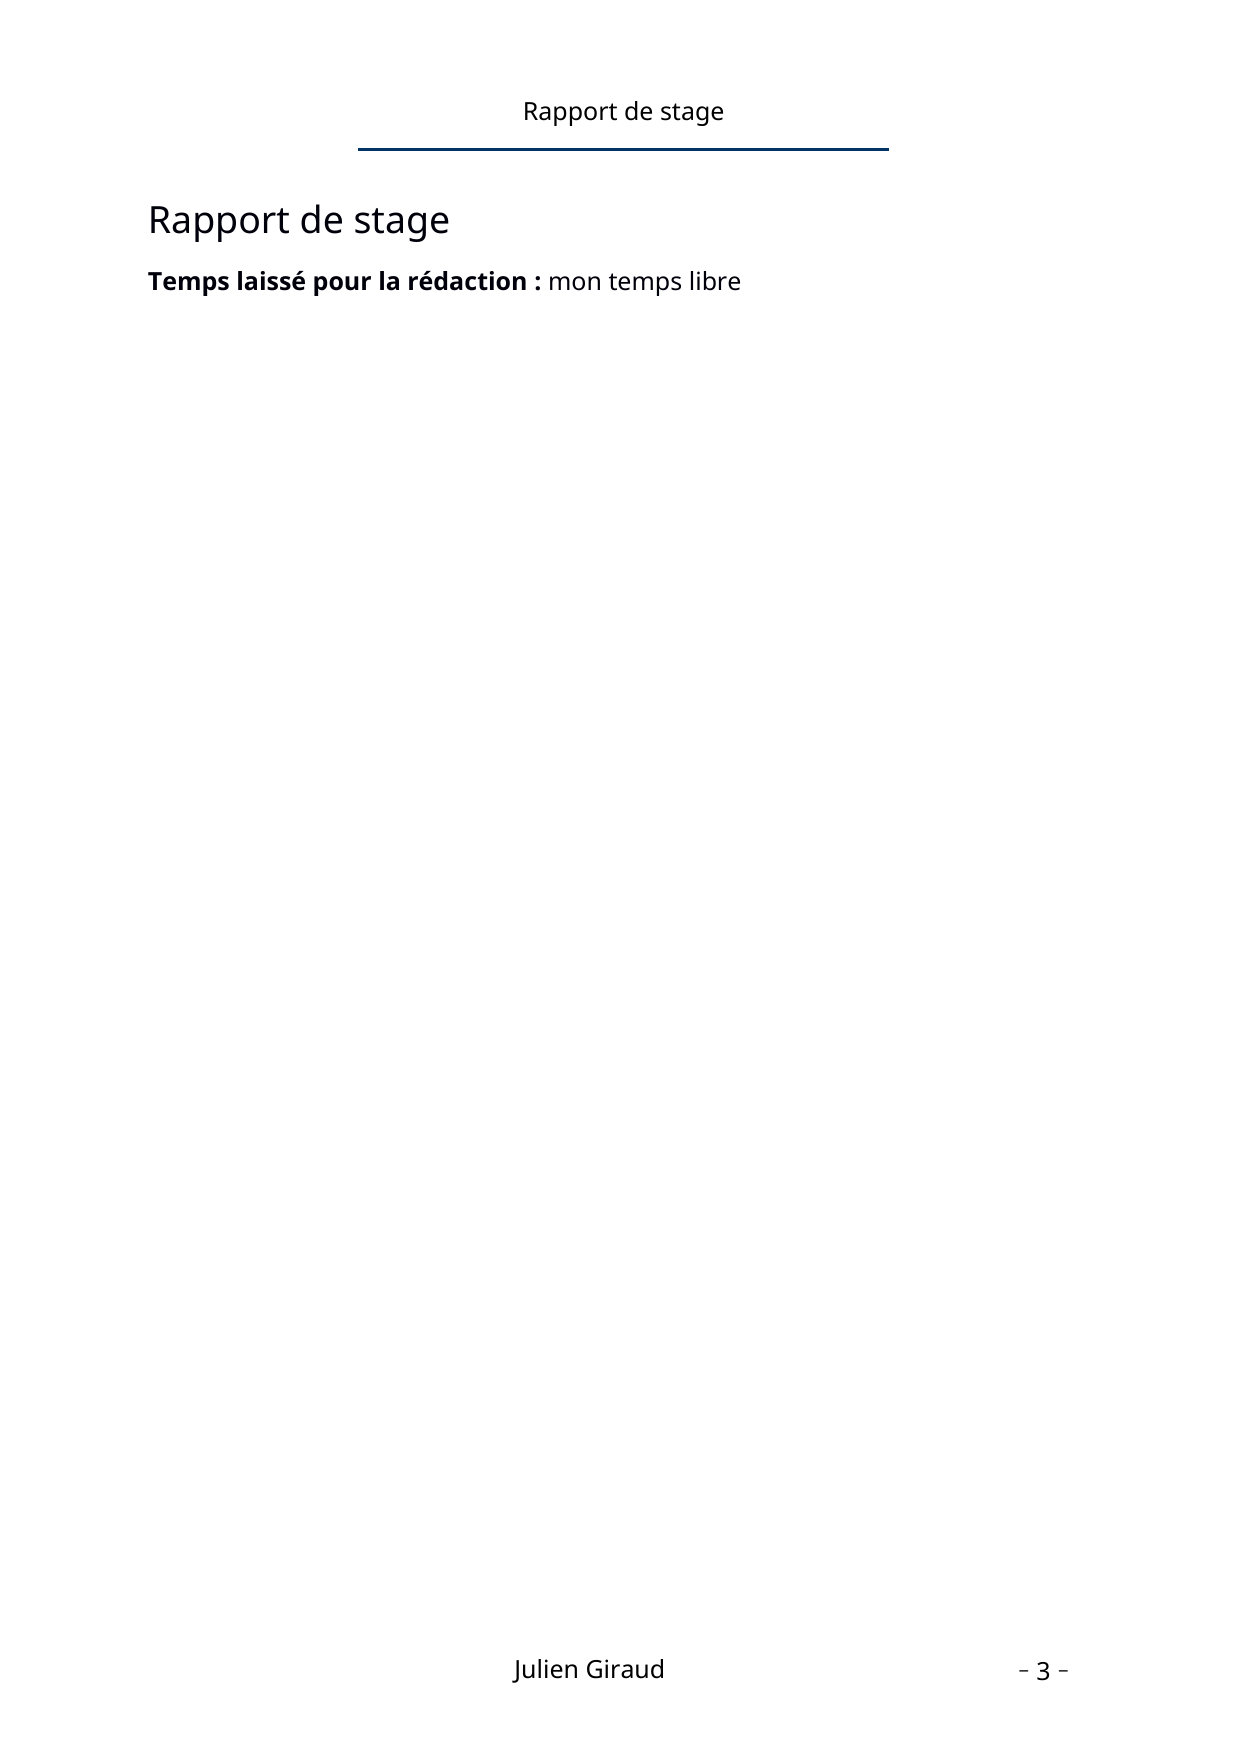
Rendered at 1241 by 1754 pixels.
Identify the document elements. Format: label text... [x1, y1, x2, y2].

text Rapport de stage [148, 193, 1093, 244]
text Temps laissé pour la rédaction : mon temps libre [148, 263, 1093, 298]
